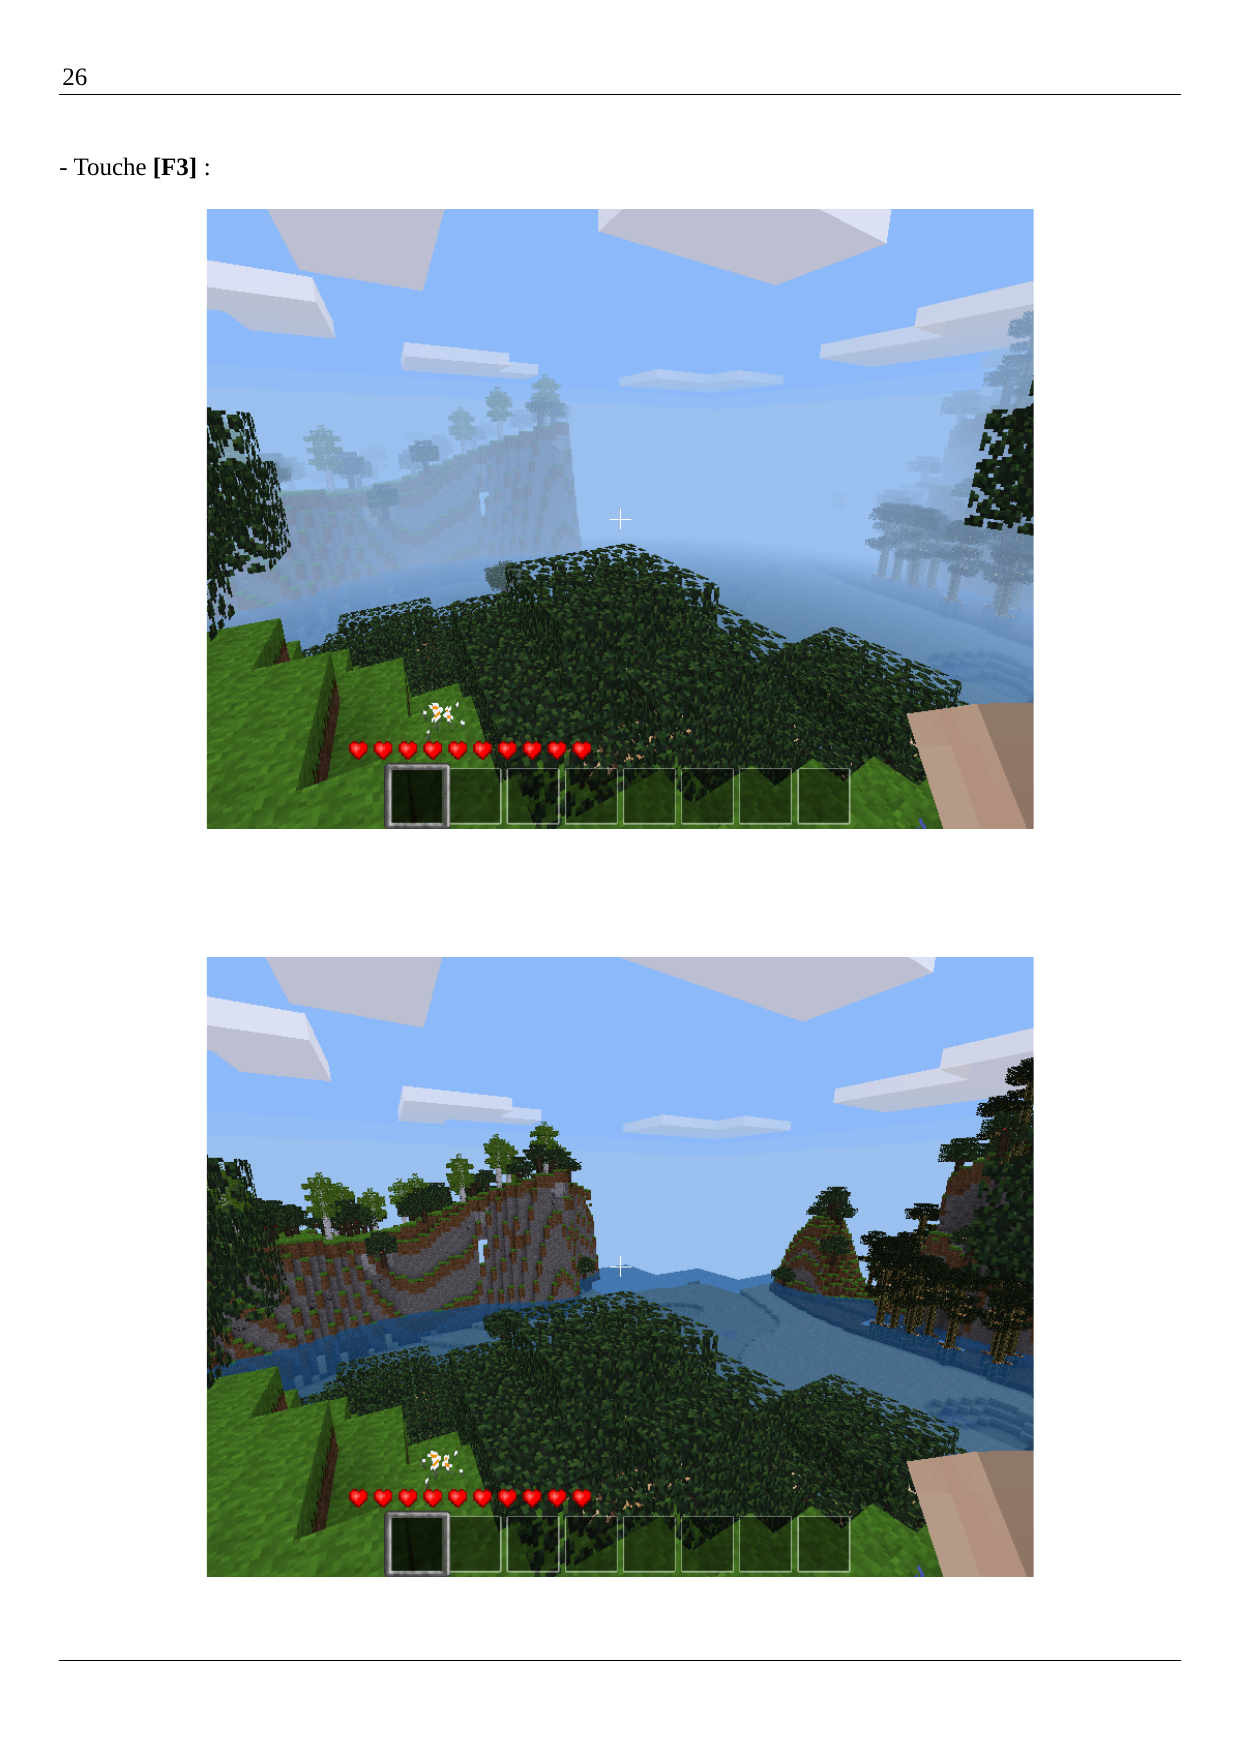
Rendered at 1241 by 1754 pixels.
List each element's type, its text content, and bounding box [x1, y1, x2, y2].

subtitle - Touche [F3] : [59, 152, 1181, 181]
picture [206, 209, 1034, 829]
picture [206, 957, 1034, 1577]
